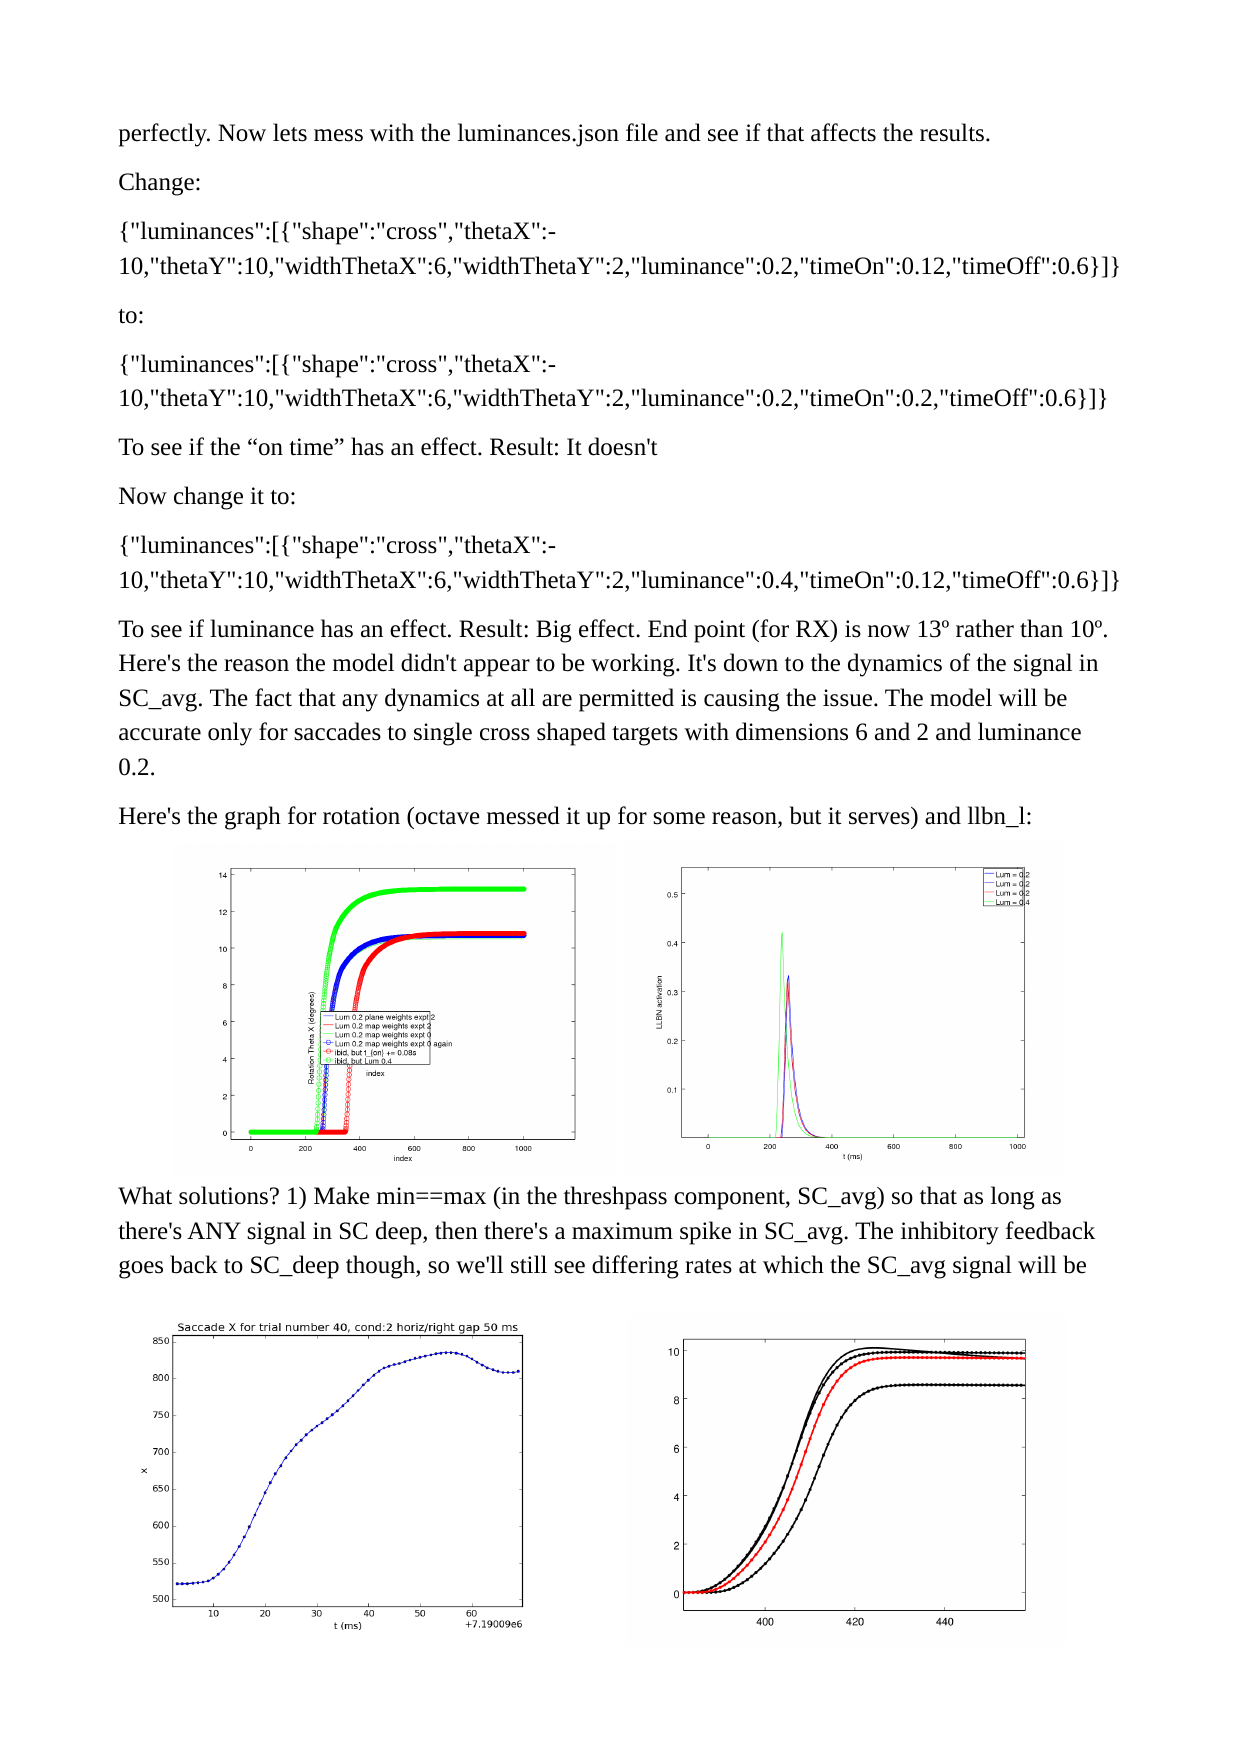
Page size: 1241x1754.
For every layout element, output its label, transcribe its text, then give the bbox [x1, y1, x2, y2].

text {"luminances":[{"shape":"cross","thetaX":-10,"thetaY":10,"widthThetaX":6,"widthThetaY":2,"luminance":0.2,"timeOn":0.2,"timeOff":0.6}]} [118, 349, 1122, 412]
text Here's the graph for rotation (octave messed it up for some reason, but it serves) and llbn_l: [118, 801, 1122, 830]
text to: [118, 300, 1122, 328]
picture [173, 843, 617, 1176]
text What solutions? 1) Make min==max (in the threshpass component, SC_avg) so that as long as there's ANY signal in SC deep, then there's a maximum spike in SC_avg. The inhibitory feedback goes back to SC_deep though, so we'll still see differing rates at which the SC_avg signal will be [118, 850, 1122, 1279]
text To see if the “on time” has an effect. Result: It doesn't [118, 432, 1122, 461]
text Now change it to: [118, 481, 1122, 510]
picture [116, 1302, 567, 1640]
picture [624, 842, 1066, 1174]
text perfectly. Now lets mess with the luminances.json file and see if that affects the results. [118, 118, 1122, 147]
picture [626, 1314, 1067, 1647]
text Change: [118, 167, 1122, 196]
text To see if luminance has an effect. Result: Big effect. End point (for RX) is now 13º rather than 10º. Here's the reason the model didn't appear to be working. It's down to the dynamics of the signal in SC_avg. The fact that any dynamics at all are permitted is causing the issue. The model will be accurate only for saccades to single cross shaped targets with dimensions 6 and 2 and luminance 0.2. [118, 614, 1122, 781]
text {"luminances":[{"shape":"cross","thetaX":-10,"thetaY":10,"widthThetaX":6,"widthThetaY":2,"luminance":0.4,"timeOn":0.12,"timeOff":0.6}]} [118, 531, 1122, 594]
text {"luminances":[{"shape":"cross","thetaX":-10,"thetaY":10,"widthThetaX":6,"widthThetaY":2,"luminance":0.2,"timeOn":0.12,"timeOff":0.6}]} [118, 216, 1122, 279]
